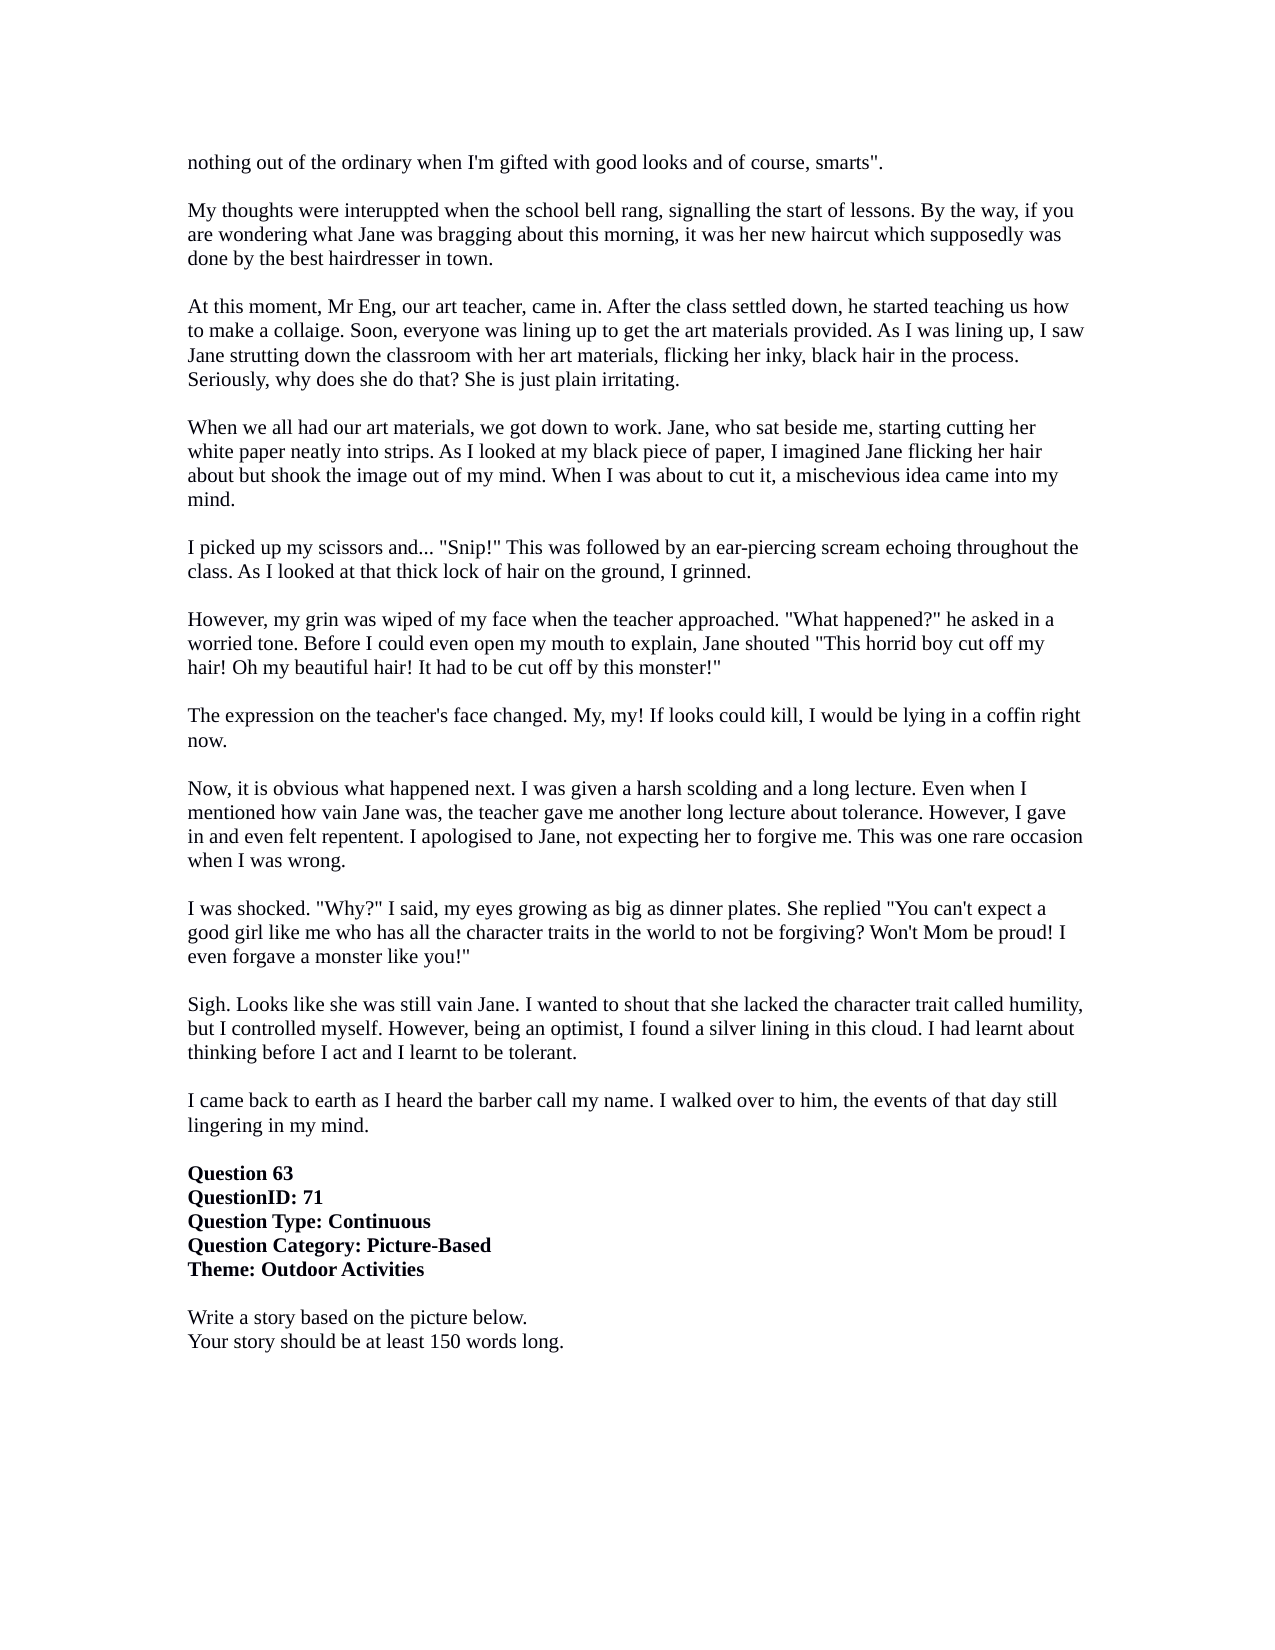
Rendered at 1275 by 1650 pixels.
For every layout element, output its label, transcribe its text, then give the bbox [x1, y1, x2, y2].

text Theme: Outdoor Activities [187, 1257, 1087, 1281]
text nothing out of the ordinary when I'm gifted with good looks and of course, smarts". [187, 150, 1087, 174]
text Question Type: Continuous [187, 1209, 1087, 1233]
text The expression on the teacher's face changed. My, my! If looks could kill, I would be lying in a coffin right now. [187, 703, 1087, 752]
text Question 63 [187, 1161, 1087, 1185]
text Now, it is obvious what happened next. I was given a harsh scolding and a long lecture. Even when I mentioned how vain Jane was, the teacher gave me another long lecture about tolerance. However, I gave in and even felt repentent. I apologised to Jane, not expecting her to forgive me. This was one rare occasion when I was wrong. [187, 776, 1087, 872]
text Sigh. Looks like she was still vain Jane. I wanted to shout that she lacked the character trait called humility, but I controlled myself. However, being an optimist, I found a silver lining in this cloud. I had learnt about thinking before I act and I learnt to be tolerant. [187, 992, 1087, 1064]
text When we all had our art materials, we got down to work. Jane, who sat beside me, starting cutting her white paper neatly into strips. As I looked at my black piece of paper, I imagined Jane flicking her hair about but shook the image out of my mind. When I was about to cut it, a mischevious idea came into my mind. [187, 415, 1087, 511]
text Write a story based on the picture below. [187, 1305, 1087, 1329]
text However, my grin was wiped of my face when the teacher approached. "What happened?" he asked in a worried tone. Before I could even open my mouth to explain, Jane shouted "This horrid boy cut off my hair! Oh my beautiful hair! It had to be cut off by this monster!" [187, 607, 1087, 679]
text I was shocked. "Why?" I said, my eyes growing as big as dinner plates. She replied "You can't expect a good girl like me who has all the character traits in the world to not be forgiving? Won't Mom be proud! I even forgave a monster like you!" [187, 896, 1087, 968]
text I picked up my scissors and... "Snip!" This was followed by an ear-piercing scream echoing throughout the class. As I looked at that thick lock of hair on the ground, I grinned. [187, 535, 1087, 583]
text At this moment, Mr Eng, our art teacher, came in. After the class settled down, he started teaching us how to make a collaige. Soon, everyone was lining up to get the art materials provided. As I was lining up, I saw Jane strutting down the classroom with her art materials, flicking her inky, black hair in the process. Seriously, why does she do that? She is just plain irritating. [187, 294, 1087, 391]
text QuestionID: 71 [187, 1185, 1087, 1209]
text Question Category: Picture-Based [187, 1233, 1087, 1257]
text Your story should be at least 150 words long. [187, 1329, 1087, 1353]
text My thoughts were interuppted when the school bell rang, signalling the start of lessons. By the way, if you are wondering what Jane was bragging about this morning, it was her new haircut which supposedly was done by the best hairdresser in town. [187, 198, 1087, 270]
text I came back to earth as I heard the barber call my name. I walked over to him, the events of that day still lingering in my mind. [187, 1088, 1087, 1137]
